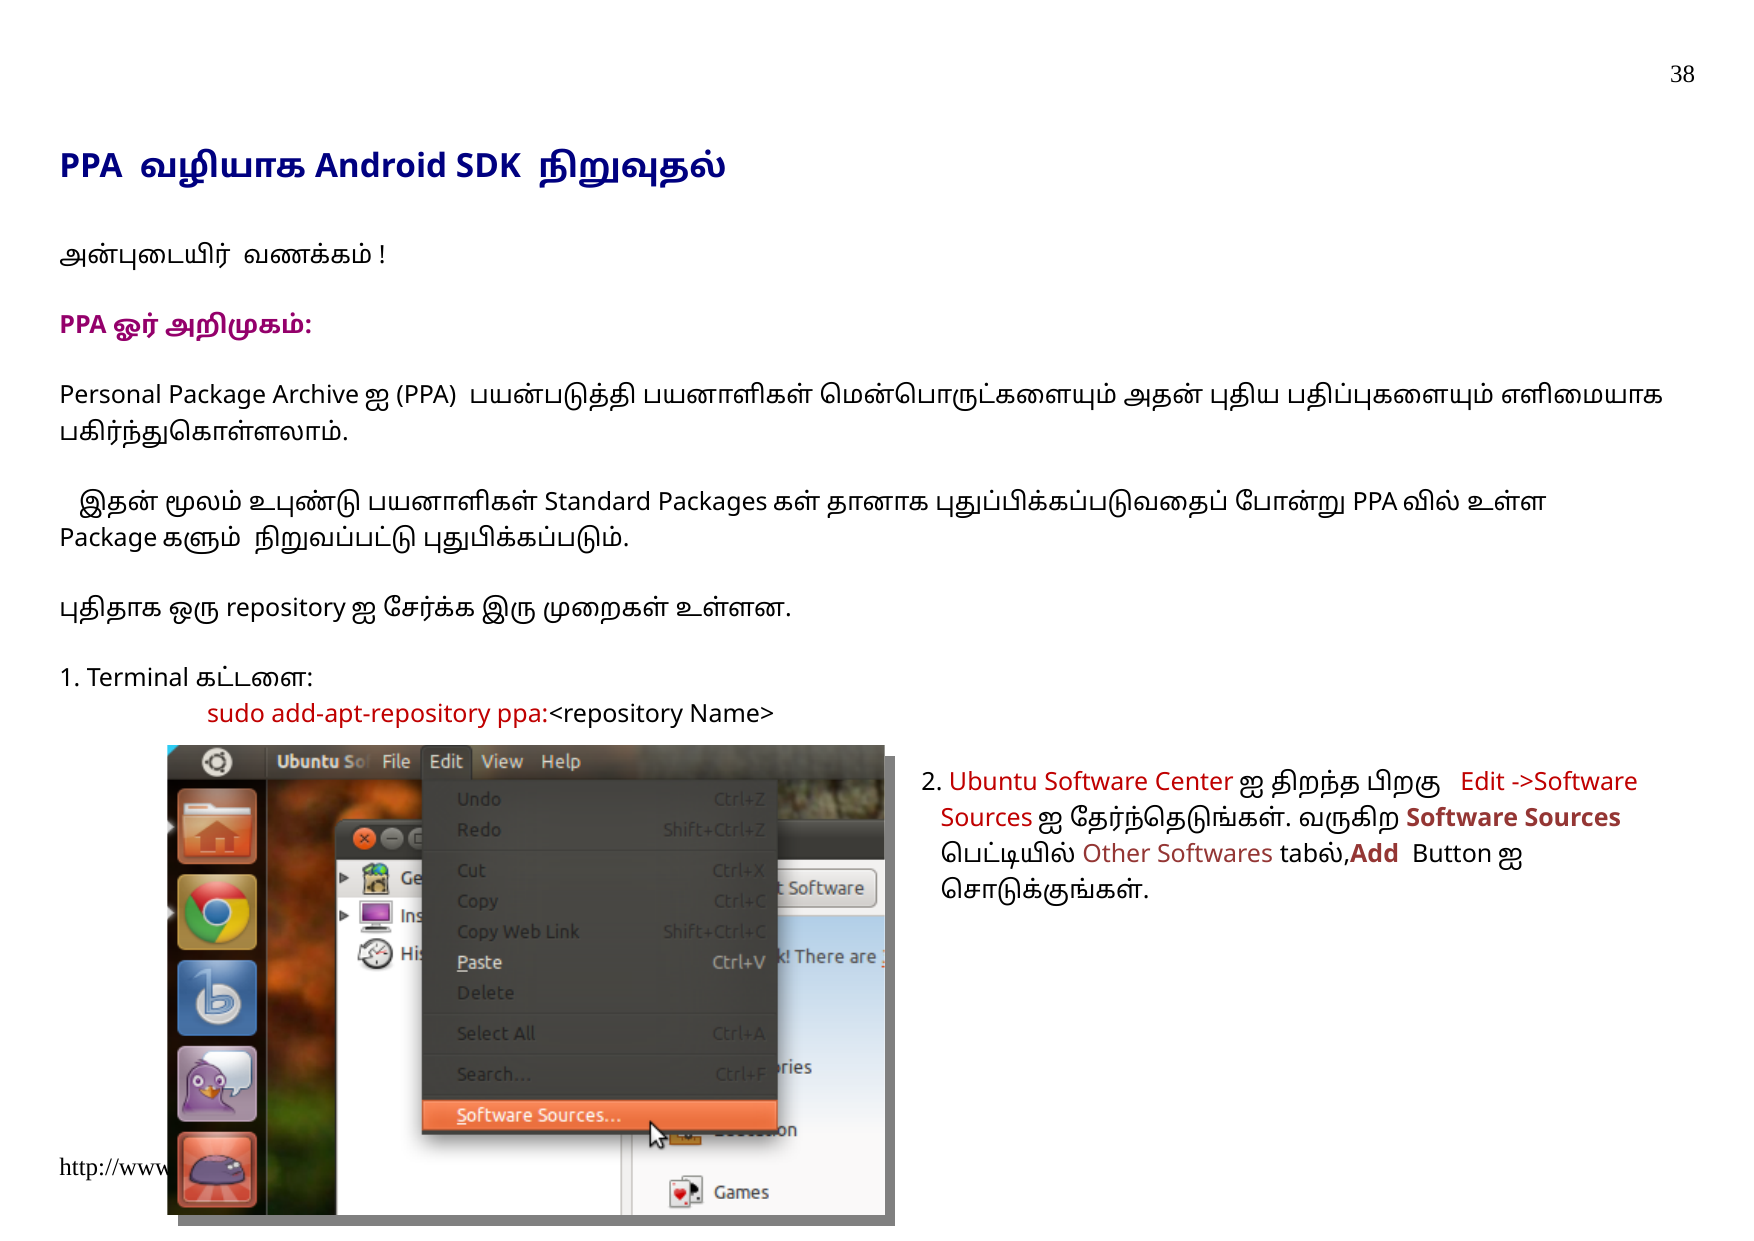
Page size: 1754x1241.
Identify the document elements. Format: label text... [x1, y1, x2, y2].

picture [167, 745, 885, 1215]
list 1. Terminal கட்டளை: [59, 659, 1695, 696]
subtitle PPA வழியாக Android SDK நிறுவுதல் [59, 142, 1695, 190]
list 2. Ubuntu Software Centerஐ திறந்த பிறகு Edit ->Software Sourcesஐ தேர்ந்தெடுங்கள். வருகிற Software Sources பெட்டியில் Other Softwares tabi525252525252525252525252525252525252525252525252525252525252525252525252525252525252525252525252525252525252525252525252525252525252525252525252525252525252525252525252525252525252525252525252525252525252525252525252525252525252525252525252525252525252il 525252525252525252525252525252525252525252525252525252525252525252525252525252525252525252525252525252525252525252525252525252525252525252525252525252525252525252525252525252525252525252525252525252525252525252525252525252525252525252525252525252ல்,Add Buttonஐ சொடுக்குங்கள். [59, 764, 167, 908]
text sudo add-apt-repository ppa:<repository Name> [59, 696, 1695, 729]
text Personal Package Archiveஐ (PPA) பயன்படுத்தி பயனாளிகள் மென்பொருட்களையும் அதன் புதிய பதிப்புகளையும் எளிமையாக பகிர்ந்துகொள்ளலாம். [59, 377, 1695, 449]
text புதிதாக ஒரு repositoryஐ சேர்க்க இரு முறைகள் உள்ளன. [59, 589, 1695, 625]
text இதன் மூலம் உபுண்டு பயனாளிகள் Standard Packagesகள் தானாக புதுப்பிக்கப்படுவதைப் போன்று PPAவில் உள்ள Packageகளும் நிறுவப்பட்டு புதுபிக்கப்படும். [59, 483, 1695, 555]
text அன்புடையிர் வணக்கம் ! [59, 237, 1695, 273]
text PPA ஓர் அறிமுகம்: [59, 307, 1695, 343]
list 2. Ubuntu Software Centerஐ திறந்த பிறகு Edit ->Software Sourcesஐ தேர்ந்தெடுங்கள். வருகிற Software Sources பெட்டியில் Other Softwares tabi525252525252525252525252525252525252525252525252525252525252525252525252525252525252525252525252525252525252525252525252525252525252525252525252525252525252525252525252525252525252525252525252525252525252525252525252525252525252525252525252525252525252il 525252525252525252525252525252525252525252525252525252525252525252525252525252525252525252525252525252525252525252525252525252525252525252525252525252525252525252525252525252525252525252525252525252525252525252525252525252525252525252525252525252ல்,Add Buttonஐ சொடுக்குங்கள். [895, 764, 1695, 908]
